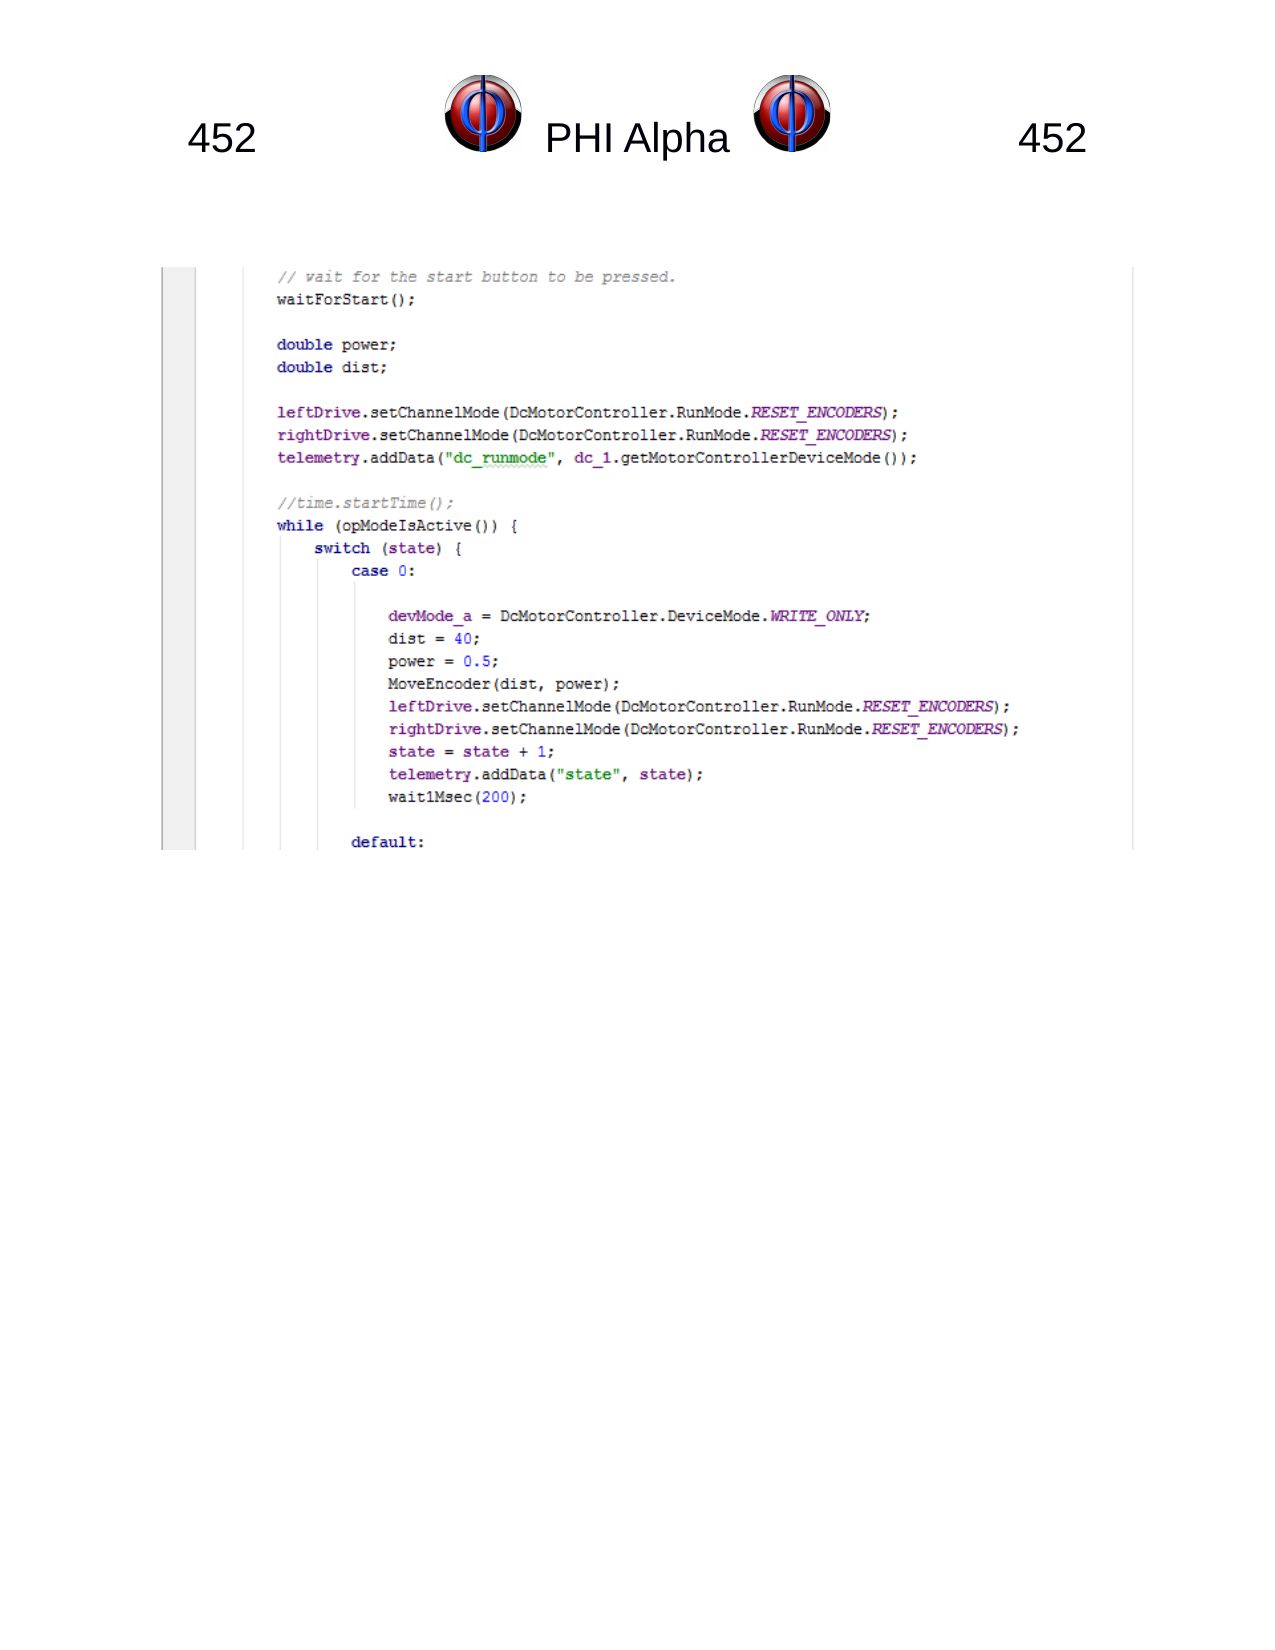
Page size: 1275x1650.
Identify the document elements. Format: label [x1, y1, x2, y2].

picture [444, 75, 522, 152]
picture [159, 266, 1135, 850]
picture [753, 75, 831, 152]
